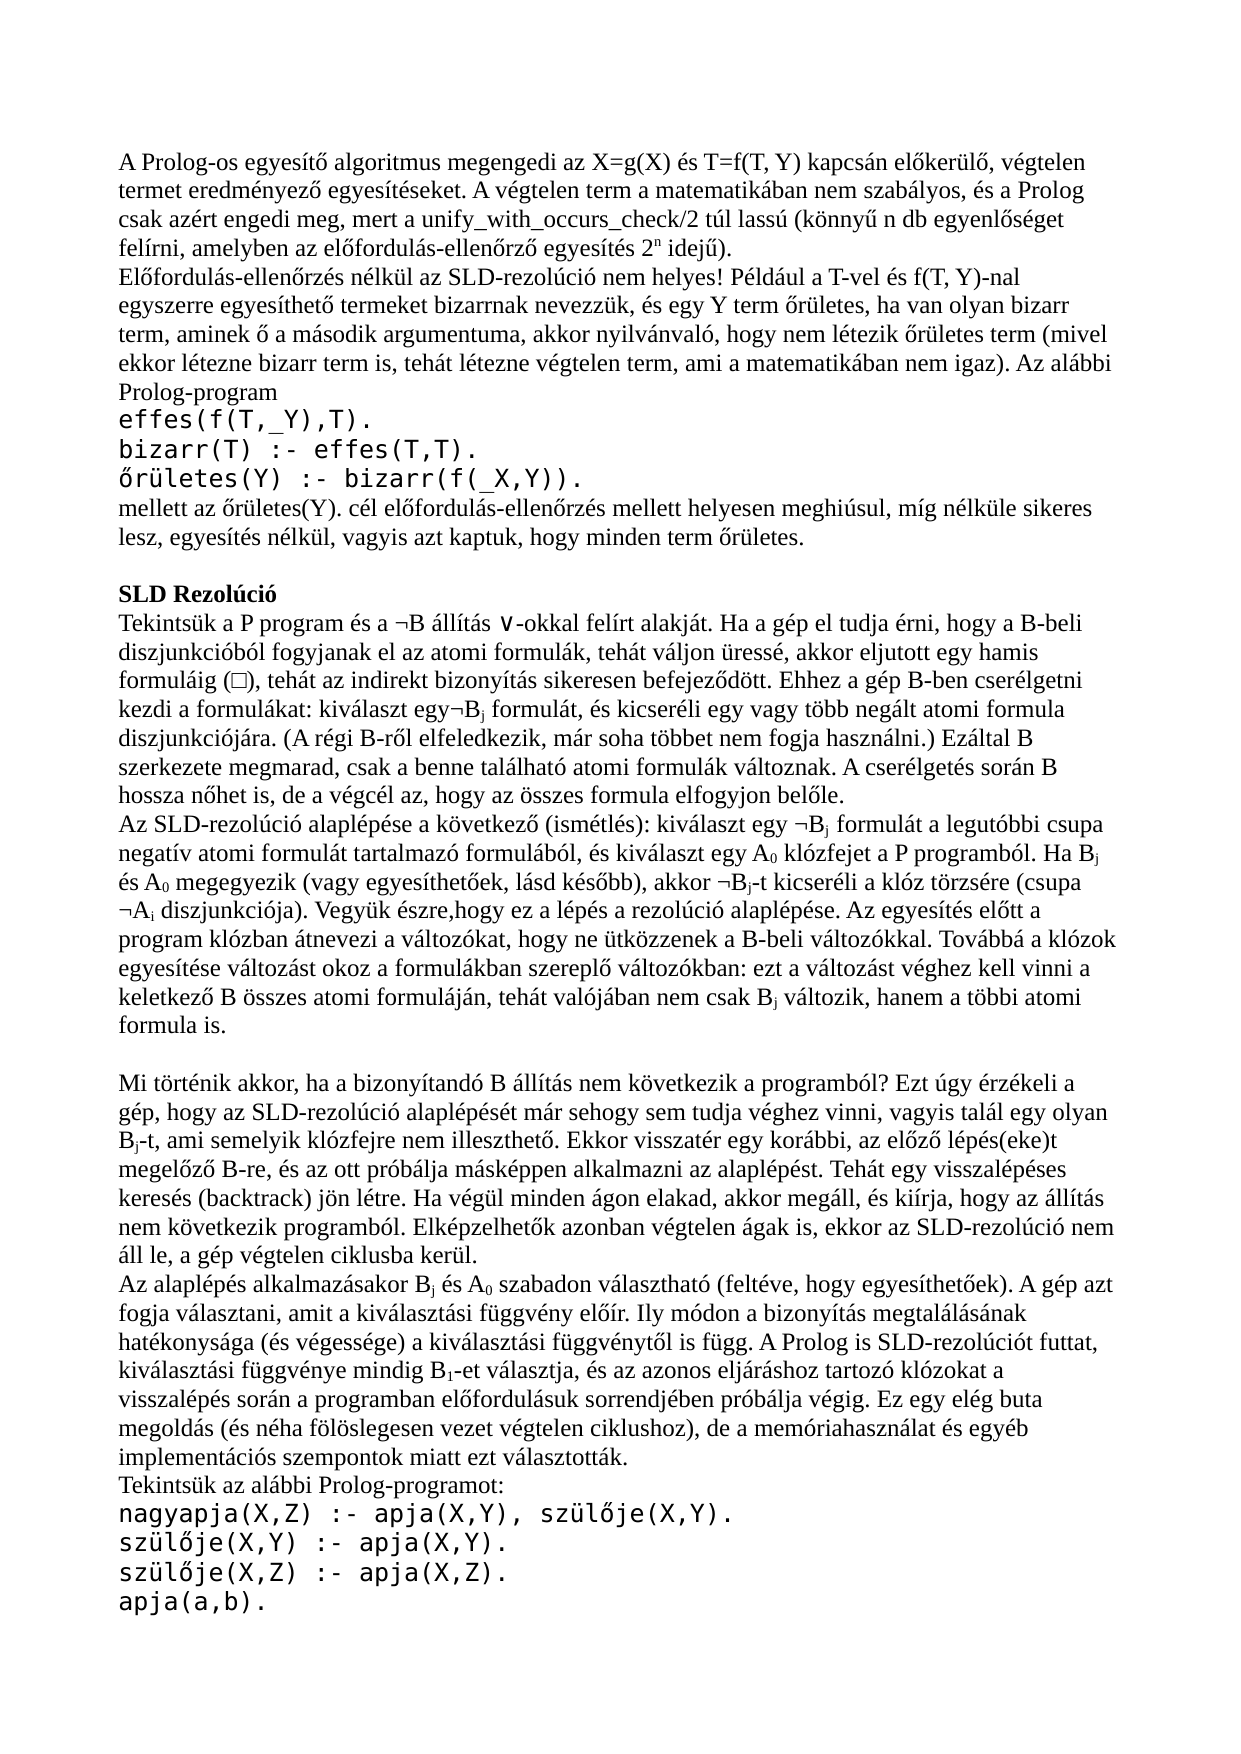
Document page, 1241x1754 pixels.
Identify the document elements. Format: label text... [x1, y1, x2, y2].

text A Prolog-os egyesítő algoritmus megengedi az X=g(X) és T=f(T, Y) kapcsán előkerülő, végtelen termet eredményező egyesítéseket. A végtelen term a matematikában nem szabályos, és a Prolog csak azért engedi meg, mert a unify_with_occurs_check/2 túl lassú (könnyű n db egyenlőséget felírni, amelyben az előfordulás-ellenőrző egyesítés 2n idejű). [118, 147, 1122, 262]
text mellett az őrületes(Y). cél előfordulás-ellenőrzés mellett helyesen meghiúsul, míg nélküle sikeres lesz, egyesítés nélkül, vagyis azt kaptuk, hogy minden term őrületes. [118, 493, 1122, 551]
text őrületes(Y) :- bizarr(f(_X,Y)). [118, 464, 1122, 493]
text apja(a,b). [118, 1587, 1122, 1616]
text Mi történik akkor, ha a bizonyítandó B állítás nem következik a programból? Ezt úgy érzékeli a gép, hogy az SLD-rezolúció alaplépését már sehogy sem tudja véghez vinni, vagyis talál egy olyan Bj-t, ami semelyik klózfejre nem illeszthető. Ekkor visszatér egy korábbi, az előző lépés(eke)t megelőző B-re, és az ott próbálja másképpen alkalmazni az alaplépést. Tehát egy visszalépéses keresés (backtrack) jön létre. Ha végül minden ágon elakad, akkor megáll, és kiírja, hogy az állítás nem következik programból. Elképzelhetők azonban végtelen ágak is, ekkor az SLD-rezolúció nem áll le, a gép végtelen ciklusba kerül. [118, 1068, 1122, 1269]
text SLD Rezolúció [118, 579, 1122, 608]
text Tekintsük az alábbi Prolog-programot: [118, 1471, 1122, 1499]
text nagyapja(X,Z) :- apja(X,Y), szülője(X,Y). [118, 1499, 1122, 1528]
text bizarr(T) :- effes(T,T). [118, 435, 1122, 464]
text szülője(X,Z) :- apja(X,Z). [118, 1558, 1122, 1587]
text szülője(X,Y) :- apja(X,Y). [118, 1528, 1122, 1558]
text Az alaplépés alkalmazásakor Bj és A0 szabadon választható (feltéve, hogy egyesíthetőek). A gép azt fogja választani, amit a kiválasztási függvény előír. Ily módon a bizonyítás megtalálásának hatékonysága (és végessége) a kiválasztási függvénytől is függ. A Prolog is SLD-rezolúciót futtat, kiválasztási függvénye mindig B1-et választja, és az azonos eljáráshoz tartozó klózokat a visszalépés során a programban előfordulásuk sorrendjében próbálja végig. Ez egy elég buta megoldás (és néha fölöslegesen vezet végtelen ciklushoz), de a memóriahasználat és egyéb implementációs szempontok miatt ezt választották. [118, 1269, 1122, 1471]
text Az SLD-rezolúció alaplépése a következő (ismétlés): kiválaszt egy ¬Bj formulát a legutóbbi csupa negatív atomi formulát tartalmazó formulából, és kiválaszt egy A0 klózfejet a P programból. Ha Bj és A0 megegyezik (vagy egyesíthetőek, lásd később), akkor ¬Bj-t kicseréli a klóz törzsére (csupa ¬Ai diszjunkciója). Vegyük észre,hogy ez a lépés a rezolúció alaplépése. Az egyesítés előtt a program klózban átnevezi a változókat, hogy ne ütközzenek a B-beli változókkal. Továbbá a klózok egyesítése változást okoz a formulákban szereplő változókban: ezt a változást véghez kell vinni a keletkező B összes atomi formuláján, tehát valójában nem csak Bj változik, hanem a többi atomi formula is. [118, 809, 1122, 1039]
text Tekintsük a P program és a ¬B állítás ∨-okkal felírt alakját. Ha a gép el tudja érni, hogy a B-beli diszjunkcióból fogyjanak el az atomi formulák, tehát váljon üressé, akkor eljutott egy hamis formuláig (□), tehát az indirekt bizonyítás sikeresen befejeződött. Ehhez a gép B-ben cserélgetni kezdi a formulákat: kiválaszt egy¬Bj formulát, és kicseréli egy vagy több negált atomi formula diszjunkciójára. (A régi B-ről elfeledkezik, már soha többet nem fogja használni.) Ezáltal B szerkezete megmarad, csak a benne található atomi formulák változnak. A cserélgetés során B hossza nőhet is, de a végcél az, hogy az összes formula elfogyjon belőle. [118, 608, 1122, 809]
text effes(f(T,_Y),T). [118, 406, 1122, 435]
text Előfordulás-ellenőrzés nélkül az SLD-rezolúció nem helyes! Például a T-vel és f(T, Y)-nal egyszerre egyesíthető termeket bizarrnak nevezzük, és egy Y term őrületes, ha van olyan bizarr term, aminek ő a második argumentuma, akkor nyilvánvaló, hogy nem létezik őrületes term (mivel ekkor létezne bizarr term is, tehát létezne végtelen term, ami a matematikában nem igaz). Az alábbi Prolog-program [118, 262, 1122, 406]
